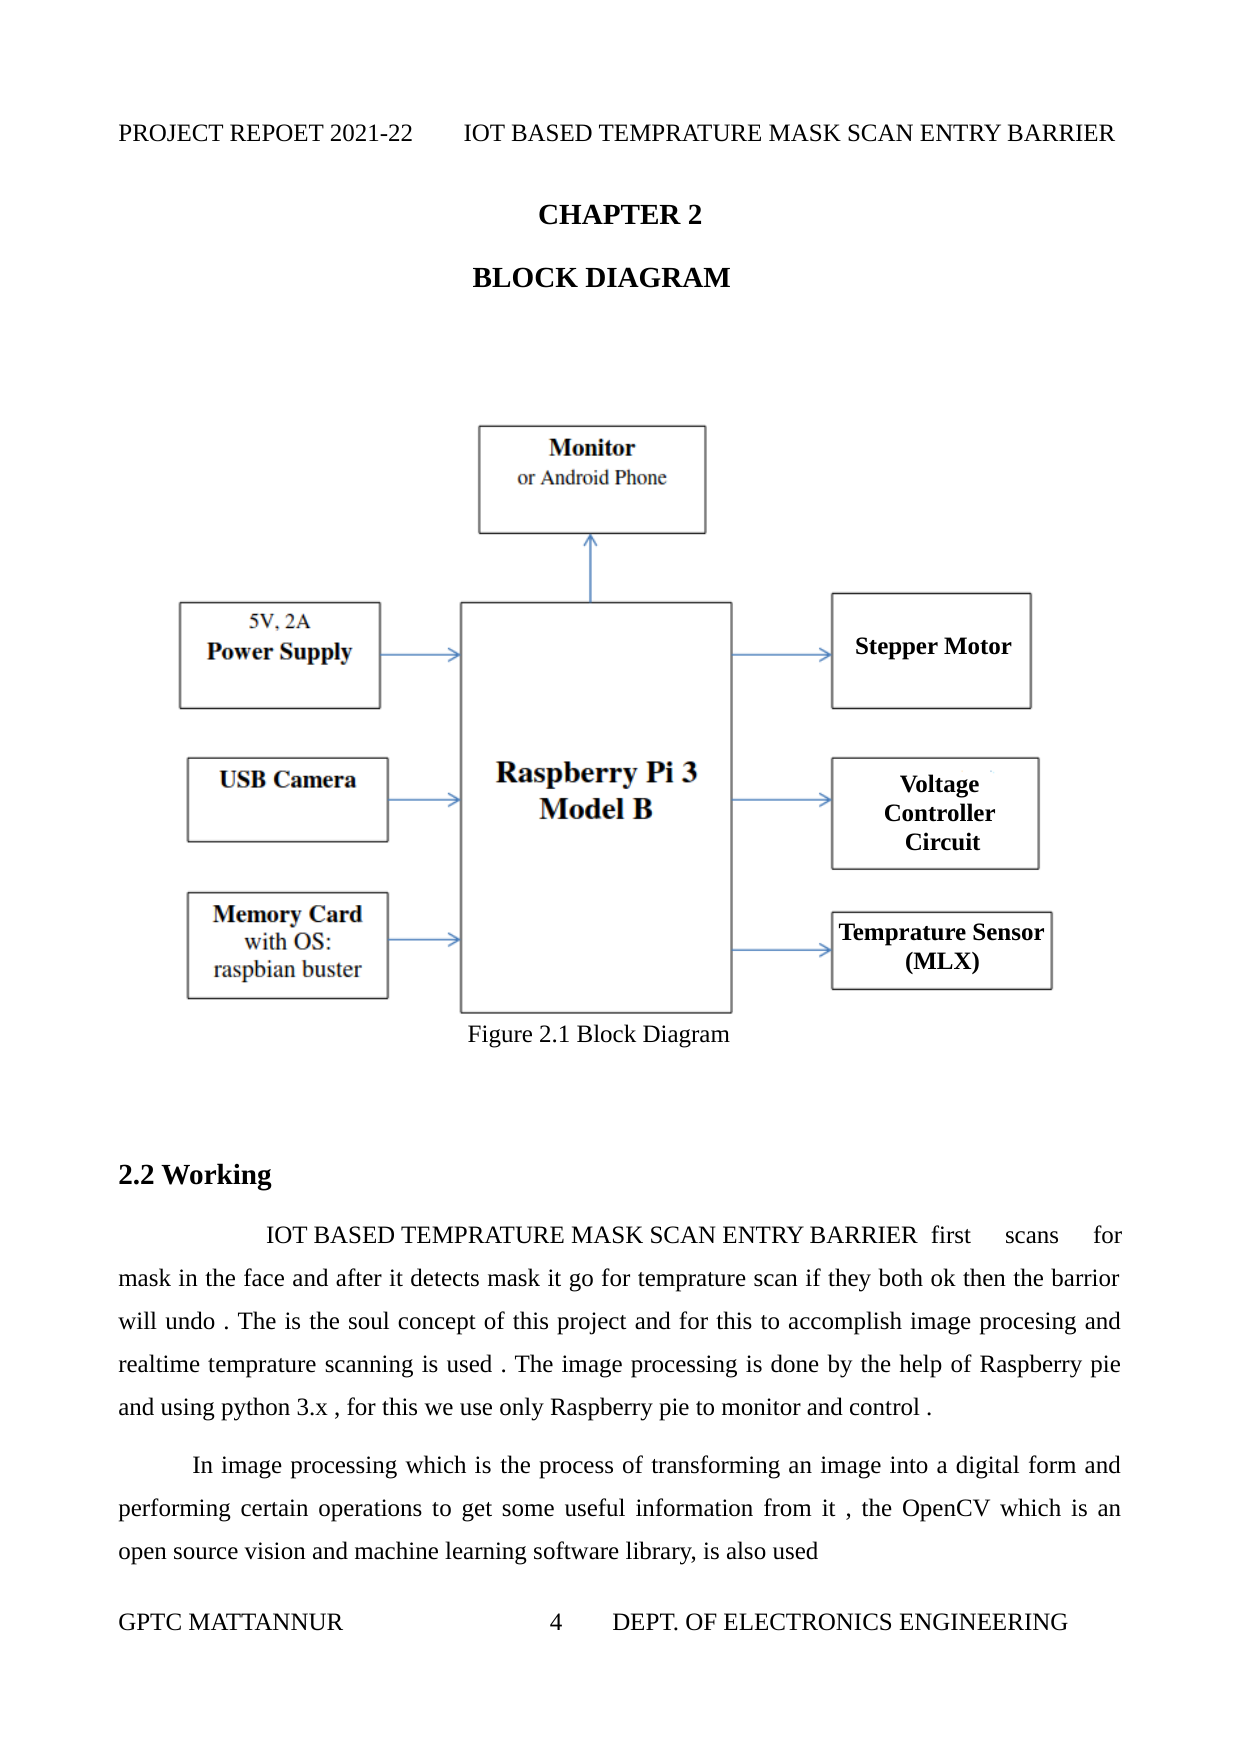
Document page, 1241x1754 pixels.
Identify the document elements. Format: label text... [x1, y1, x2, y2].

subtitle 2.2 Working [118, 1157, 1122, 1191]
text In image processing which is the process of transforming an image into a digital form and performing certain operations to get some useful information from it , the OpenCV which is an open source vision and machine learning software library, is also used [118, 1450, 1122, 1565]
subtitle CHAPTER 2 [118, 197, 1122, 231]
text BLOCK DIAGRAM [118, 260, 1122, 293]
picture [107, 384, 1112, 1086]
text IOT BASED TEMPRATURE MASK SCAN ENTRY BARRIER first scans for mask in the face and after it detects mask it go for temprature scan if they both ok then the barrior will undo . The is the soul concept of this project and for this to accomplish image procesing and realtime temprature scanning is used . The image processing is done by the help of Raspberry pie and using python 3.x , for this we use only Raspberry pie to monitor and control . [118, 1220, 1122, 1421]
